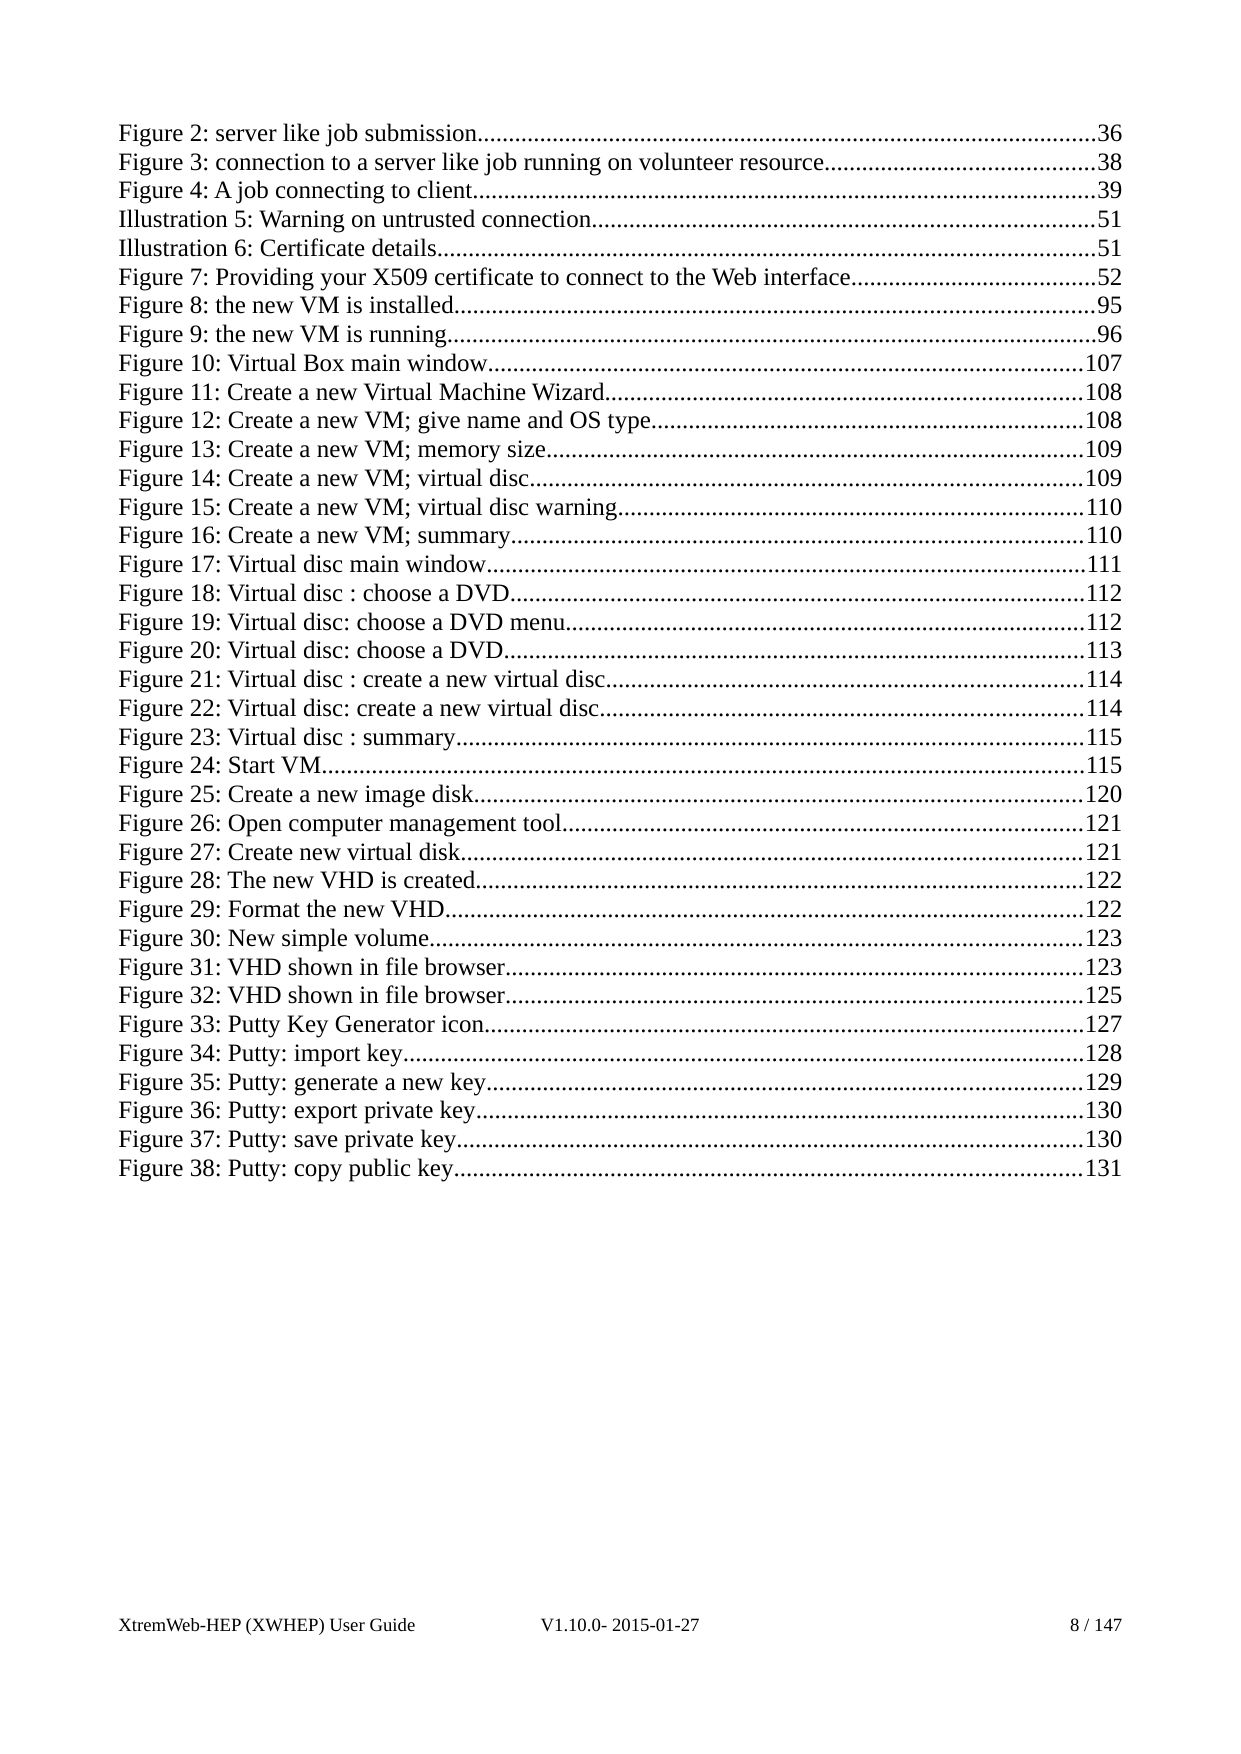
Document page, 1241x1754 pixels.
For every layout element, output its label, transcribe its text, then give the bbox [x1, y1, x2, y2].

text Figure 33: Putty Key Generator icon 127 [118, 1009, 1122, 1038]
text Figure 27: Create new virtual disk 121 [118, 837, 1122, 866]
text Figure 38: Putty: copy public key 131 [118, 1153, 1122, 1182]
text Figure 13: Create a new VM; memory size 109 [118, 434, 1122, 463]
text Figure 16: Create a new VM; summary 110 [118, 521, 1122, 549]
text Figure 14: Create a new VM; virtual disc 109 [118, 463, 1122, 492]
text Figure 25: Create a new image disk 120 [118, 779, 1122, 808]
text Figure 11: Create a new Virtual Machine Wizard 108 [118, 377, 1122, 406]
text Figure 23: Virtual disc : summary 115 [118, 722, 1122, 751]
text Figure 32: VHD shown in file browser 125 [118, 981, 1122, 1009]
text Figure 12: Create a new VM; give name and OS type 108 [118, 406, 1122, 434]
text Illustration 5: Warning on untrusted connection 51 [118, 204, 1122, 233]
text Figure 29: Format the new VHD 122 [118, 894, 1122, 923]
text Figure 37: Putty: save private key 130 [118, 1124, 1122, 1153]
text Figure 19: Virtual disc: choose a DVD menu 112 [118, 607, 1122, 636]
text Figure 7: Providing your X509 certificate to connect to the Web interface 52 [118, 262, 1122, 291]
text Figure 36: Putty: export private key 130 [118, 1096, 1122, 1124]
text Figure 28: The new VHD is created 122 [118, 866, 1122, 894]
text Figure 8: the new VM is installed 95 [118, 291, 1122, 319]
text Figure 10: Virtual Box main window 107 [118, 348, 1122, 377]
text Figure 34: Putty: import key 128 [118, 1038, 1122, 1067]
text Figure 15: Create a new VM; virtual disc warning 110 [118, 492, 1122, 521]
text Figure 4: A job connecting to client 39 [118, 176, 1122, 204]
text Figure 31: VHD shown in file browser 123 [118, 952, 1122, 981]
text Illustration 6: Certificate details 51 [118, 233, 1122, 262]
text Figure 17: Virtual disc main window 111 [118, 549, 1122, 578]
text Figure 22: Virtual disc: create a new virtual disc 114 [118, 693, 1122, 722]
text Figure 2: server like job submission 36 [118, 118, 1122, 147]
text Figure 9: the new VM is running 96 [118, 319, 1122, 348]
text Figure 18: Virtual disc : choose a DVD 112 [118, 578, 1122, 607]
text Figure 3: connection to a server like job running on volunteer resource 38 [118, 147, 1122, 176]
text Figure 21: Virtual disc : create a new virtual disc 114 [118, 664, 1122, 693]
text Figure 24: Start VM 115 [118, 751, 1122, 779]
text Figure 30: New simple volume 123 [118, 923, 1122, 952]
text Figure 35: Putty: generate a new key 129 [118, 1067, 1122, 1096]
text Figure 26: Open computer management tool 121 [118, 808, 1122, 837]
text Figure 20: Virtual disc: choose a DVD 113 [118, 636, 1122, 664]
